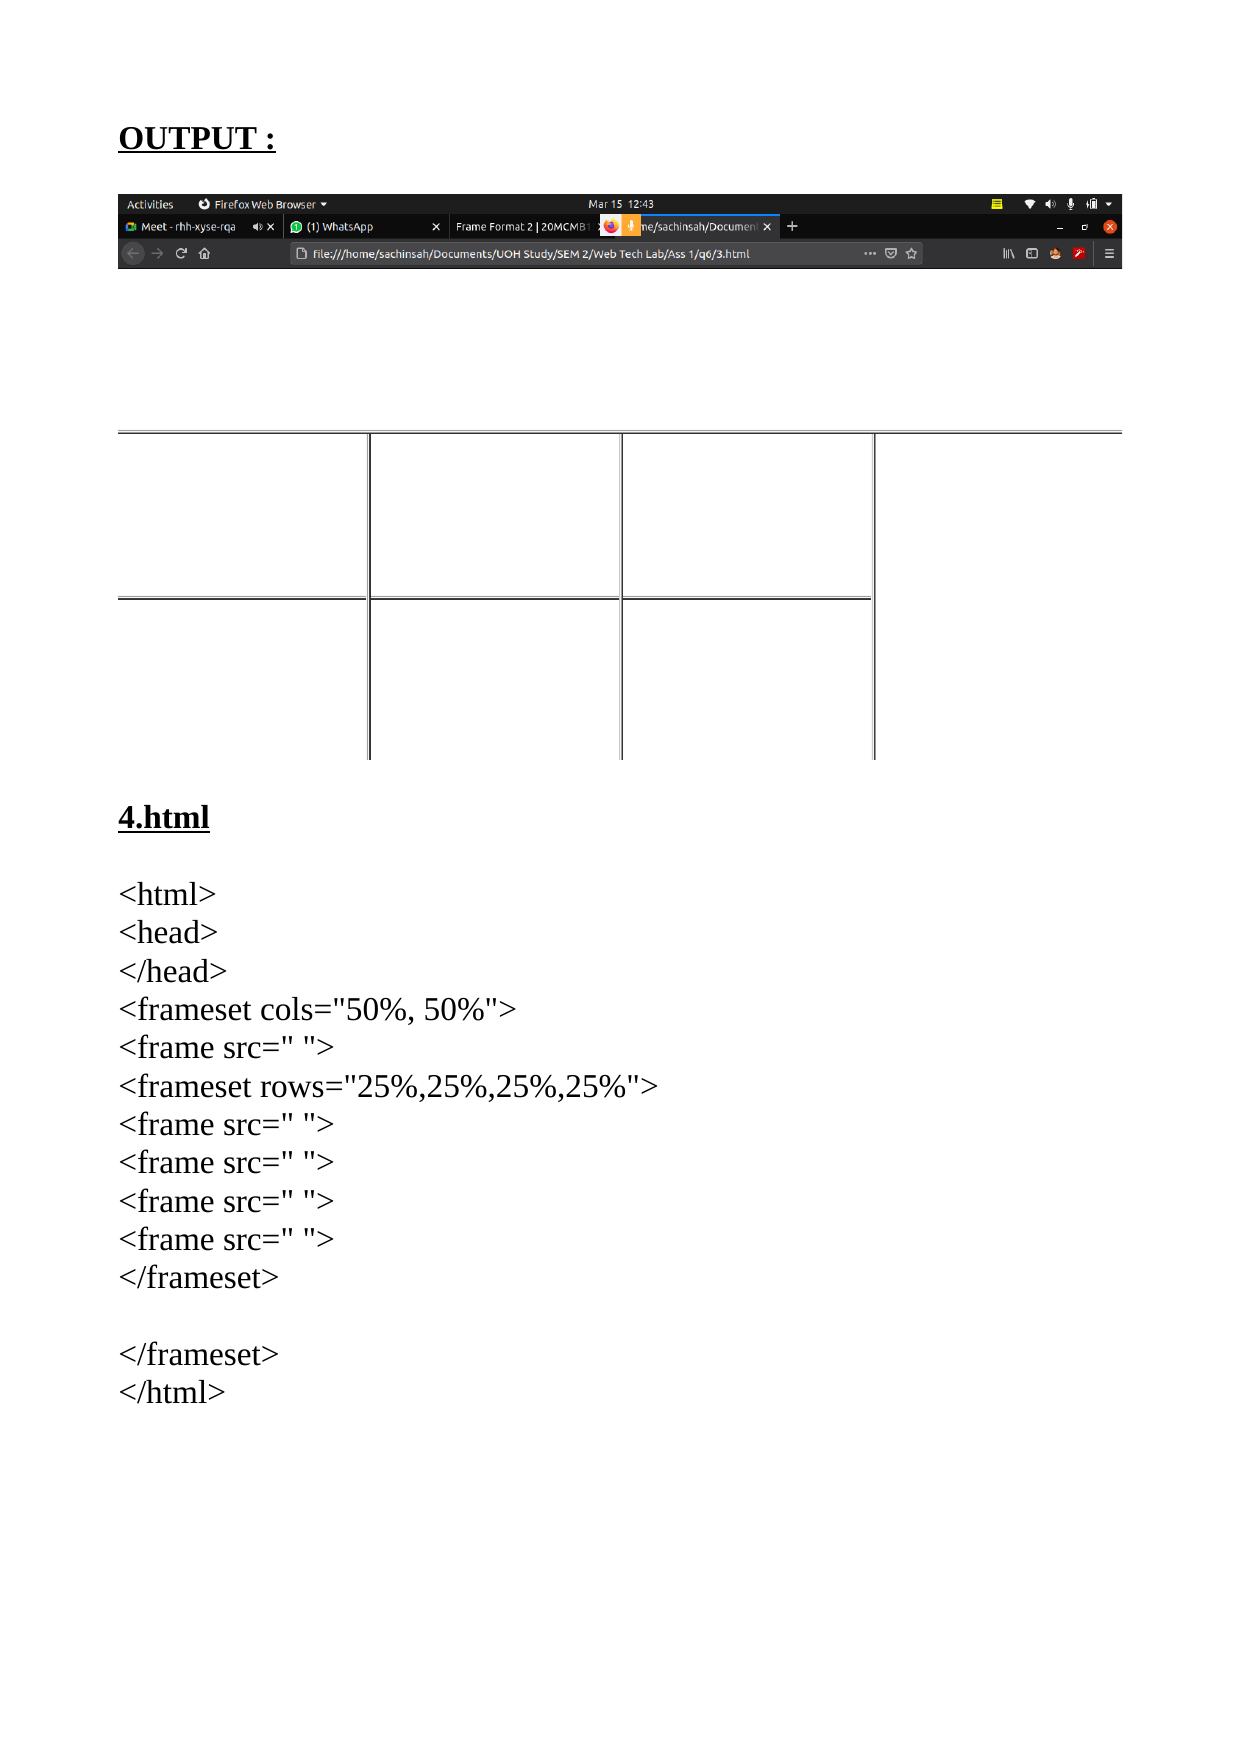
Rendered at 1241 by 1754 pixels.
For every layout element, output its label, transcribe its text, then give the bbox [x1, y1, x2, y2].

picture [118, 194, 1123, 760]
text OUTPUT : [118, 118, 1122, 156]
text </head> [118, 951, 1122, 989]
text <frame src=" "> [118, 1219, 1122, 1257]
text <frame src=" "> [118, 1104, 1122, 1142]
text </frameset> [118, 1257, 1122, 1296]
text </html> [118, 1372, 1122, 1411]
text <frameset cols="50%, 50%"> [118, 989, 1122, 1027]
text </frameset> [118, 1334, 1122, 1372]
text <html> [118, 874, 1122, 912]
text 4.html [118, 797, 1122, 836]
text <head> [118, 912, 1122, 951]
text <frame src=" "> [118, 1181, 1122, 1219]
text <frame src=" "> [118, 1142, 1122, 1181]
text <frame src=" "> [118, 1027, 1122, 1066]
text <frameset rows="25%,25%,25%,25%"> [118, 1066, 1122, 1104]
